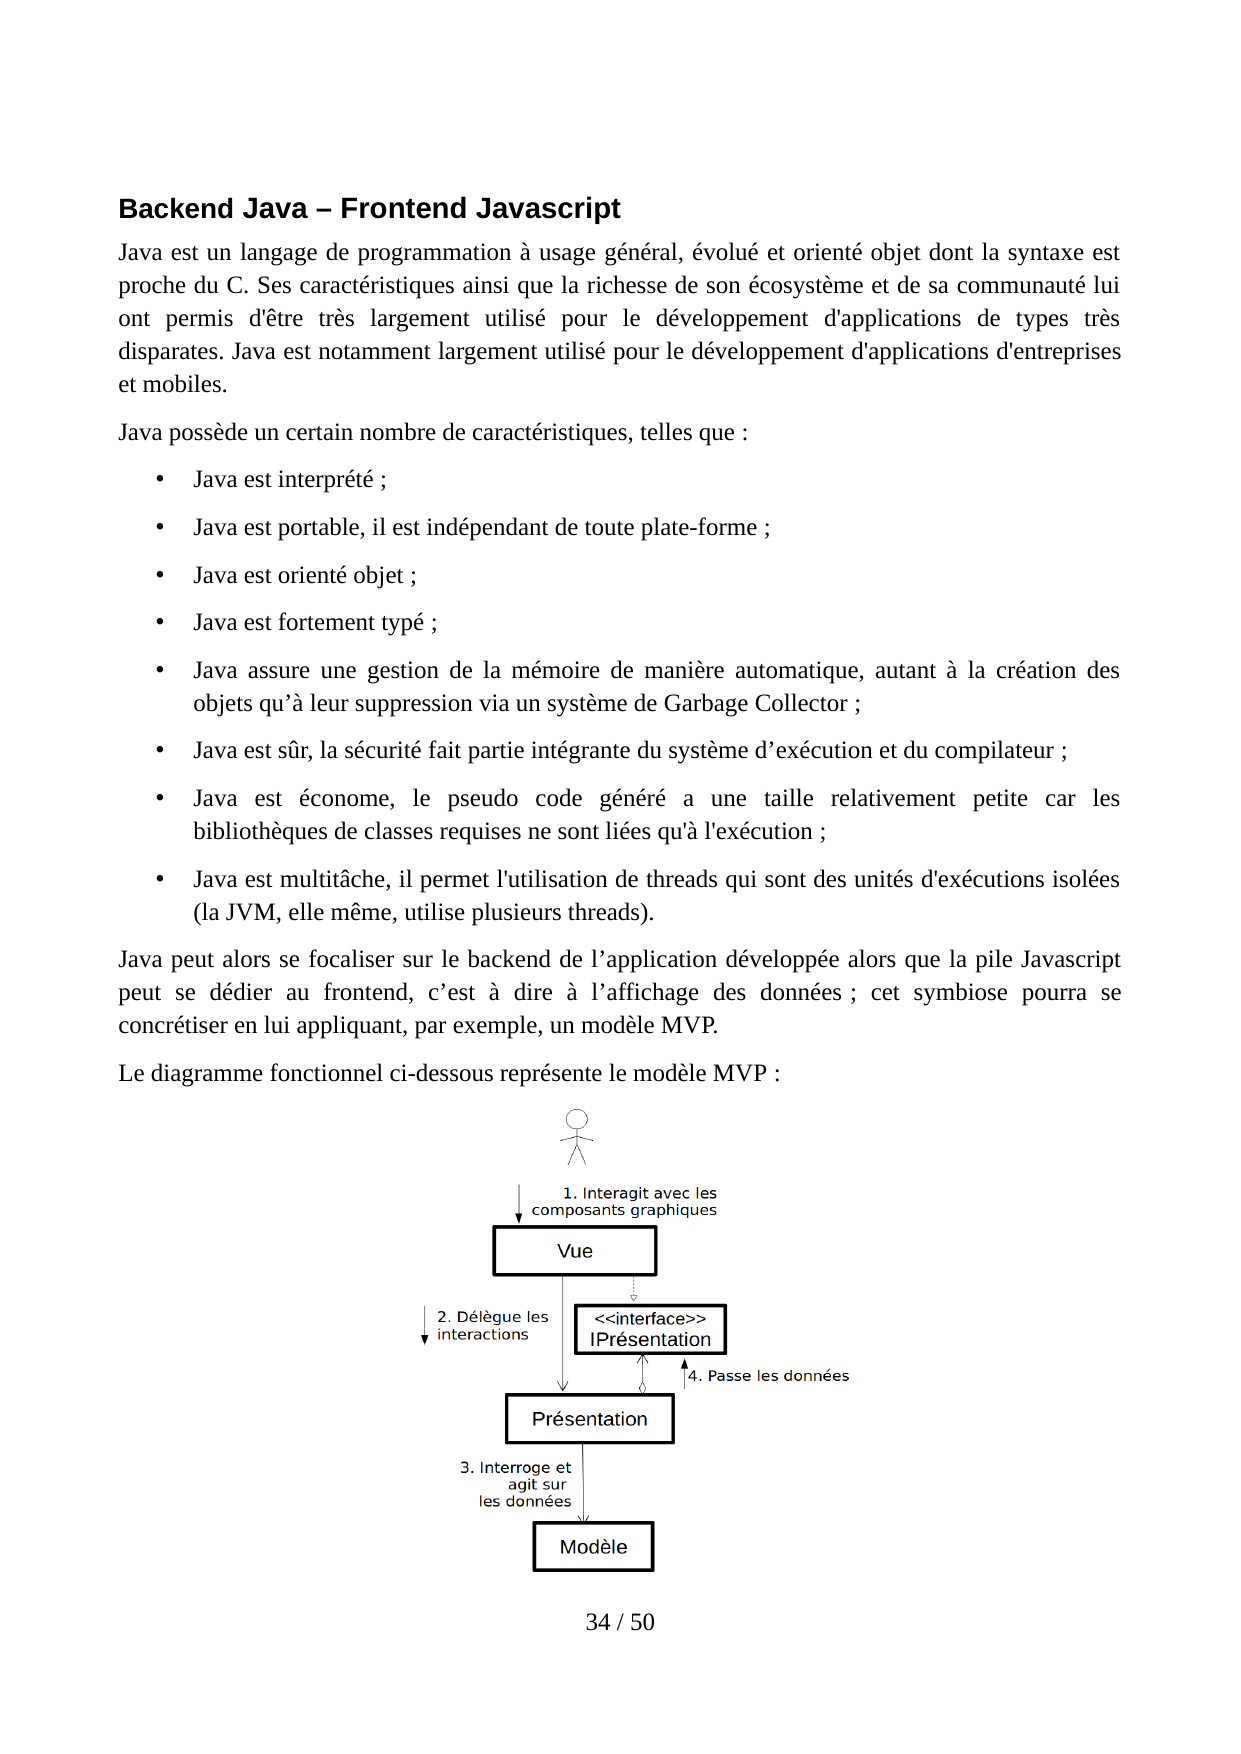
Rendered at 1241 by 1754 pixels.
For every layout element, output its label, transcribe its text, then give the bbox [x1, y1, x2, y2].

list Java est sûr, la sécurité fait partie intégrante du système d’exécution et du compilateur ; [156, 736, 1122, 764]
text Java est un langage de programmation à usage général, évolué et orienté objet dont la syntaxe est proche du C. Ses caractéristiques ainsi que la richesse de son écosystème et de sa communauté lui ont permis d'être très largement utilisé pour le développement d'applications de types très disparates. Java est notamment largement utilisé pour le développement d'applications d'entreprises et mobiles. [118, 237, 1122, 398]
text Le diagramme fonctionnel ci-dessous représente le modèle MVP : [118, 1058, 1122, 1087]
list Java est multitâche, il permet l'utilisation de threads qui sont des unités d'exécutions isolées (la JVM, elle même, utilise plusieurs threads). [156, 864, 1122, 926]
picture [384, 1105, 856, 1573]
subtitle Backend Java – Frontend Javascript [118, 191, 1122, 225]
list Java est portable, il est indépendant de toute plate-forme ; [156, 512, 1122, 541]
text Java peut alors se focaliser sur le backend de l’application développée alors que la pile Javascript peut se dédier au frontend, c’est à dire à l’affichage des données ; cet symbiose pourra se concrétiser en lui appliquant, par exemple, un modèle MVP. [118, 944, 1122, 1039]
list Java est économe, le pseudo code généré a une taille relativement petite car les bibliothèques de classes requises ne sont liées qu'à l'exécution ; [156, 783, 1122, 845]
text Java possède un certain nombre de caractéristiques, telles que : [118, 417, 1122, 446]
list Java assure une gestion de la mémoire de manière automatique, autant à la création des objets qu’à leur suppression via un système de Garbage Collector ; [156, 655, 1122, 717]
list Java est interprété ; [156, 464, 1122, 493]
list Java est fortement typé ; [156, 607, 1122, 636]
list Java est orienté objet ; [156, 560, 1122, 588]
